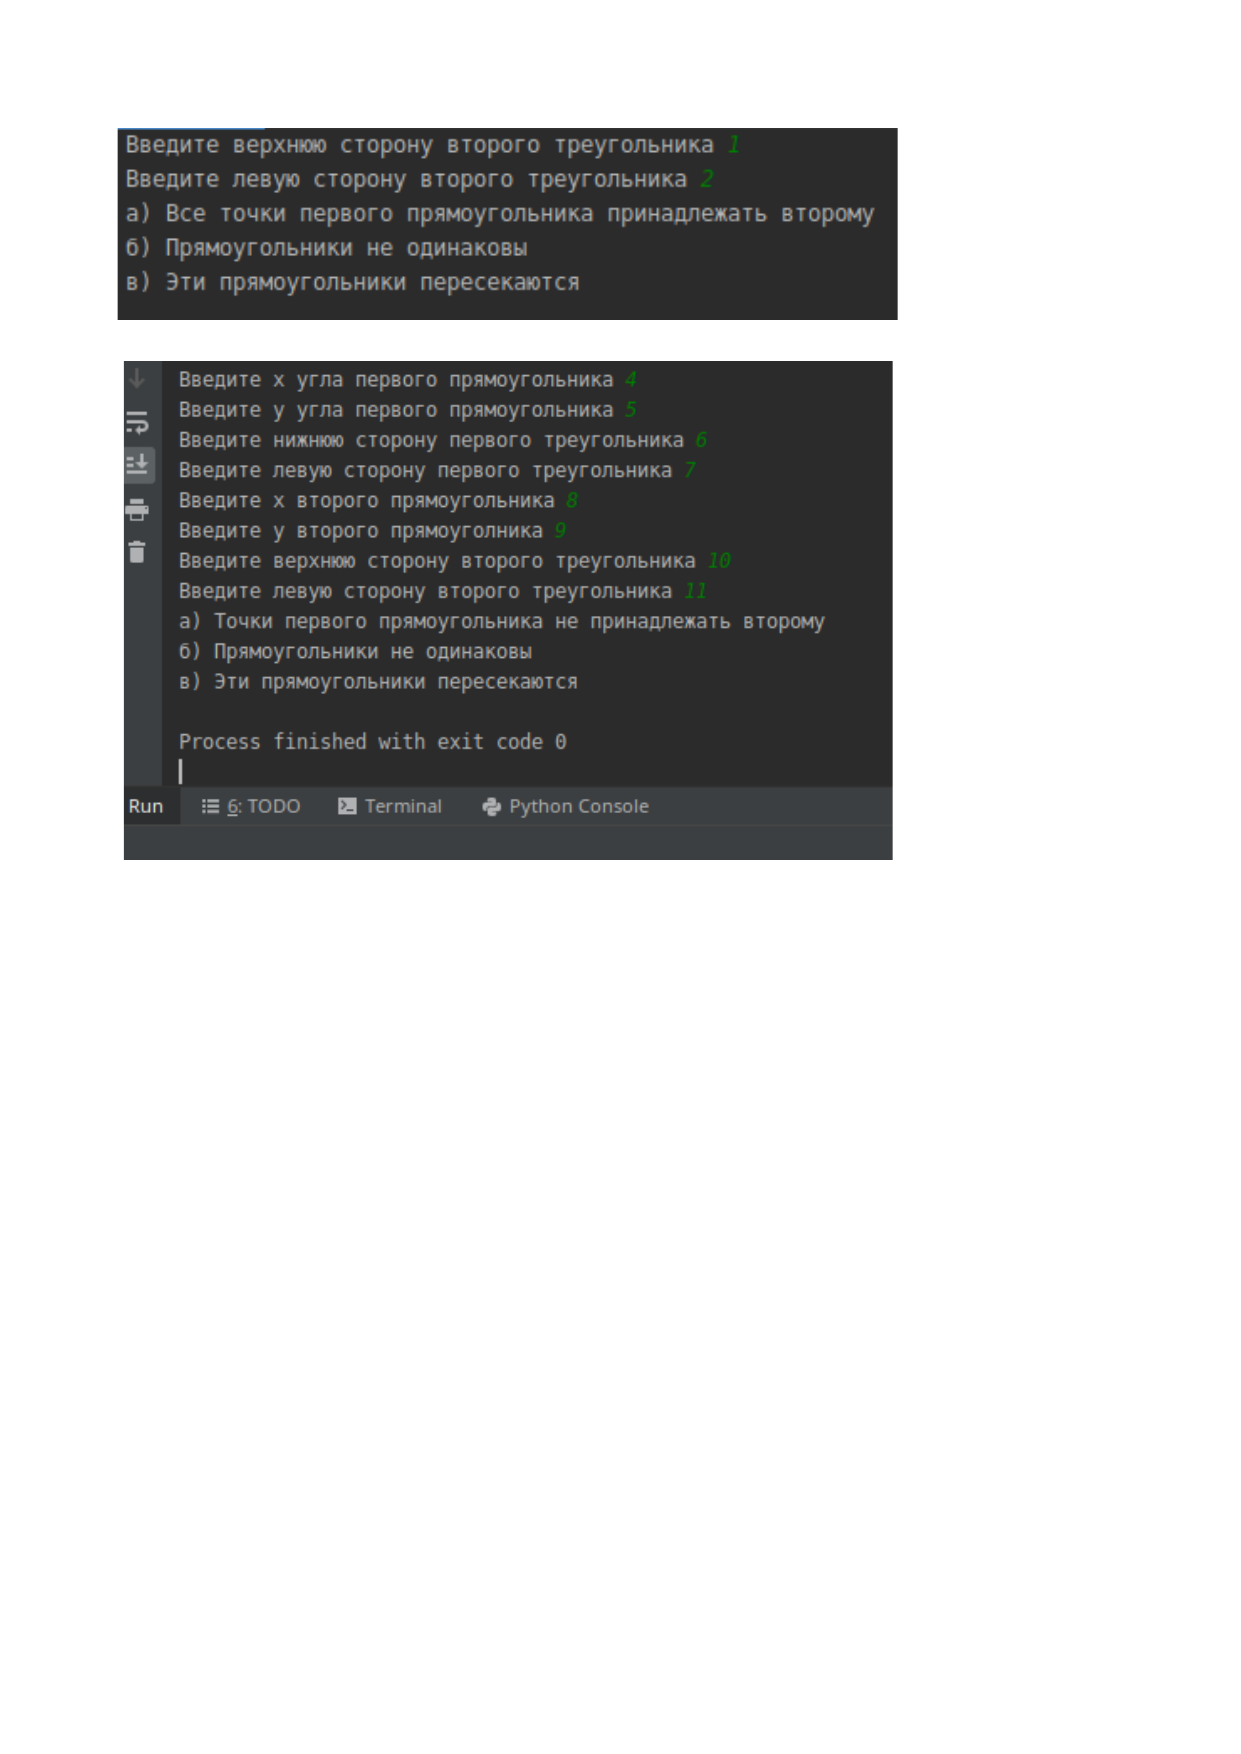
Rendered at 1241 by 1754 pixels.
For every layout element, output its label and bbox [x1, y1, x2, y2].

picture [117, 212, 270, 320]
